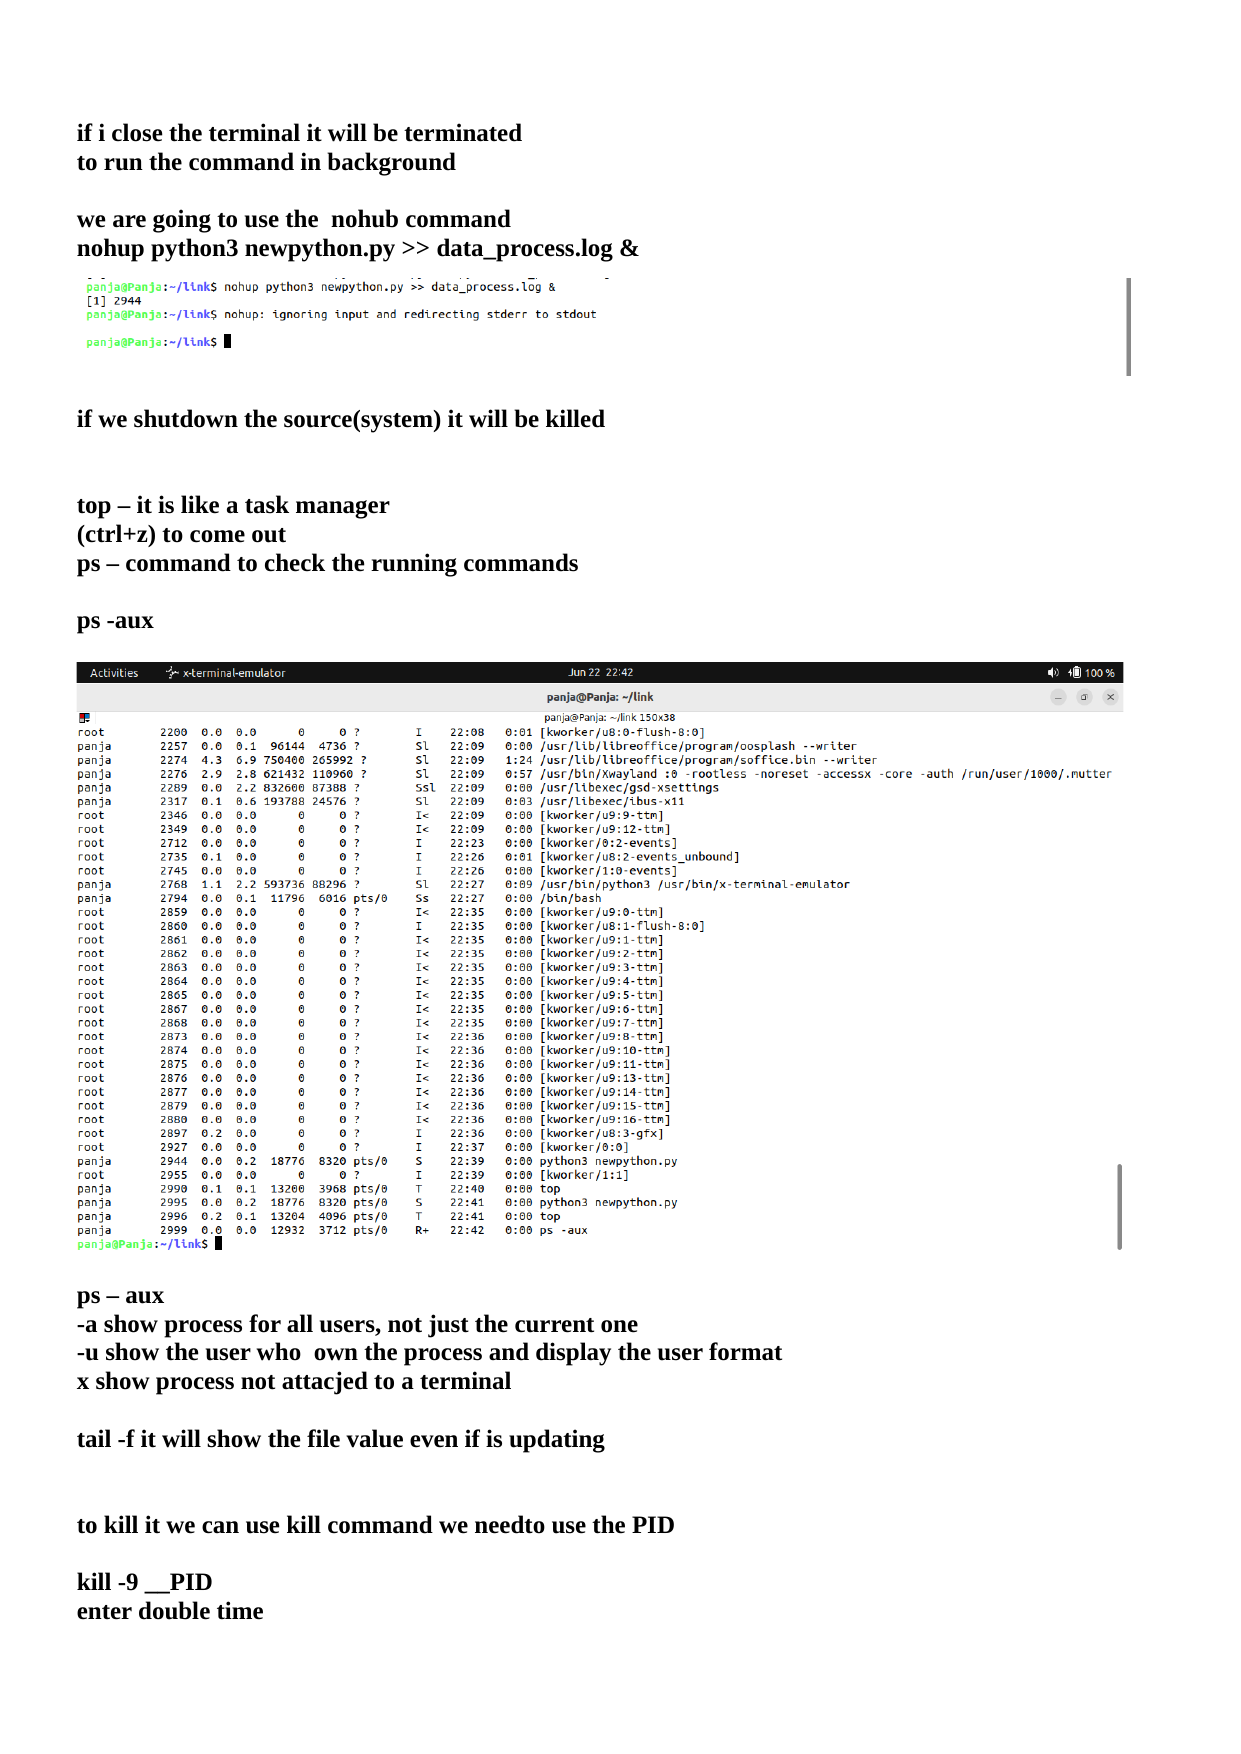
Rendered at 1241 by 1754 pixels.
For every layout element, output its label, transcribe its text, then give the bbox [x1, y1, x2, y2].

text to run the command in background [77, 147, 1123, 176]
text ps -aux [77, 605, 1123, 634]
text kill -9 __PID [77, 1567, 1123, 1596]
text (ctrl+z) to come out [77, 519, 1123, 548]
text if i close the terminal it will be terminated [77, 118, 1123, 147]
picture [76, 662, 1124, 1252]
text nohup python3 newpython.py >> data_process.log & [77, 233, 1123, 262]
picture [86, 278, 1133, 376]
text x show process not attacjed to a terminal [77, 1366, 1123, 1395]
text -u show the user who own the process and display the user format [77, 1337, 1123, 1366]
text top – it is like a task manager [77, 490, 1123, 519]
text to kill it we can use kill command we needto use the PID [77, 1510, 1123, 1539]
text ps – command to check the running commands [77, 548, 1123, 576]
text we are going to use the nohub command [77, 204, 1123, 233]
text tail -f it will show the file value even if is updating [77, 1424, 1123, 1452]
text enter double time [77, 1596, 1123, 1625]
text -a show process for all users, not just the current one [77, 1309, 1123, 1337]
text if we shutdown the source(system) it will be killed [77, 404, 1123, 433]
text ps – aux [77, 1280, 1123, 1309]
